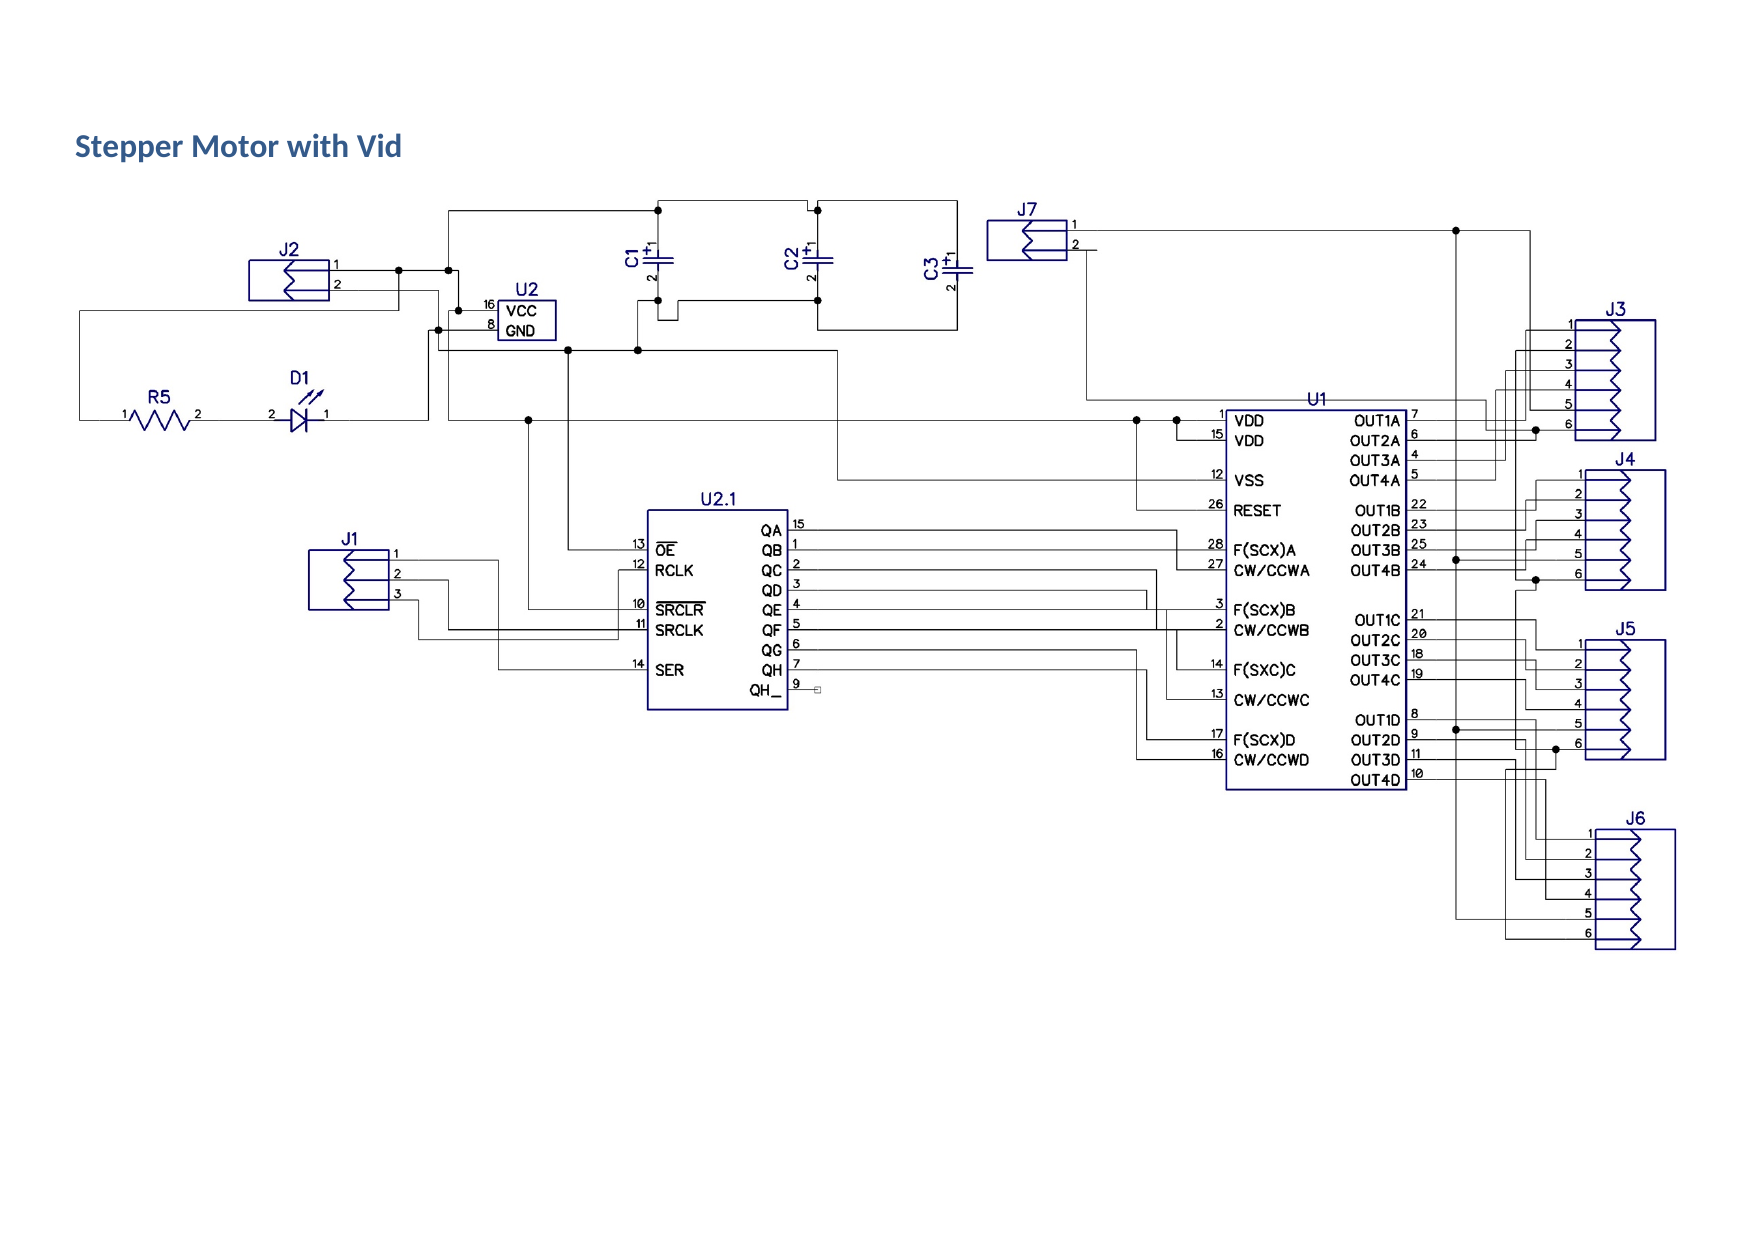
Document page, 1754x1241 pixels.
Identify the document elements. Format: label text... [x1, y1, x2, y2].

subtitle Stepper Motor with Vid [75, 125, 1679, 166]
picture [75, 194, 1680, 954]
